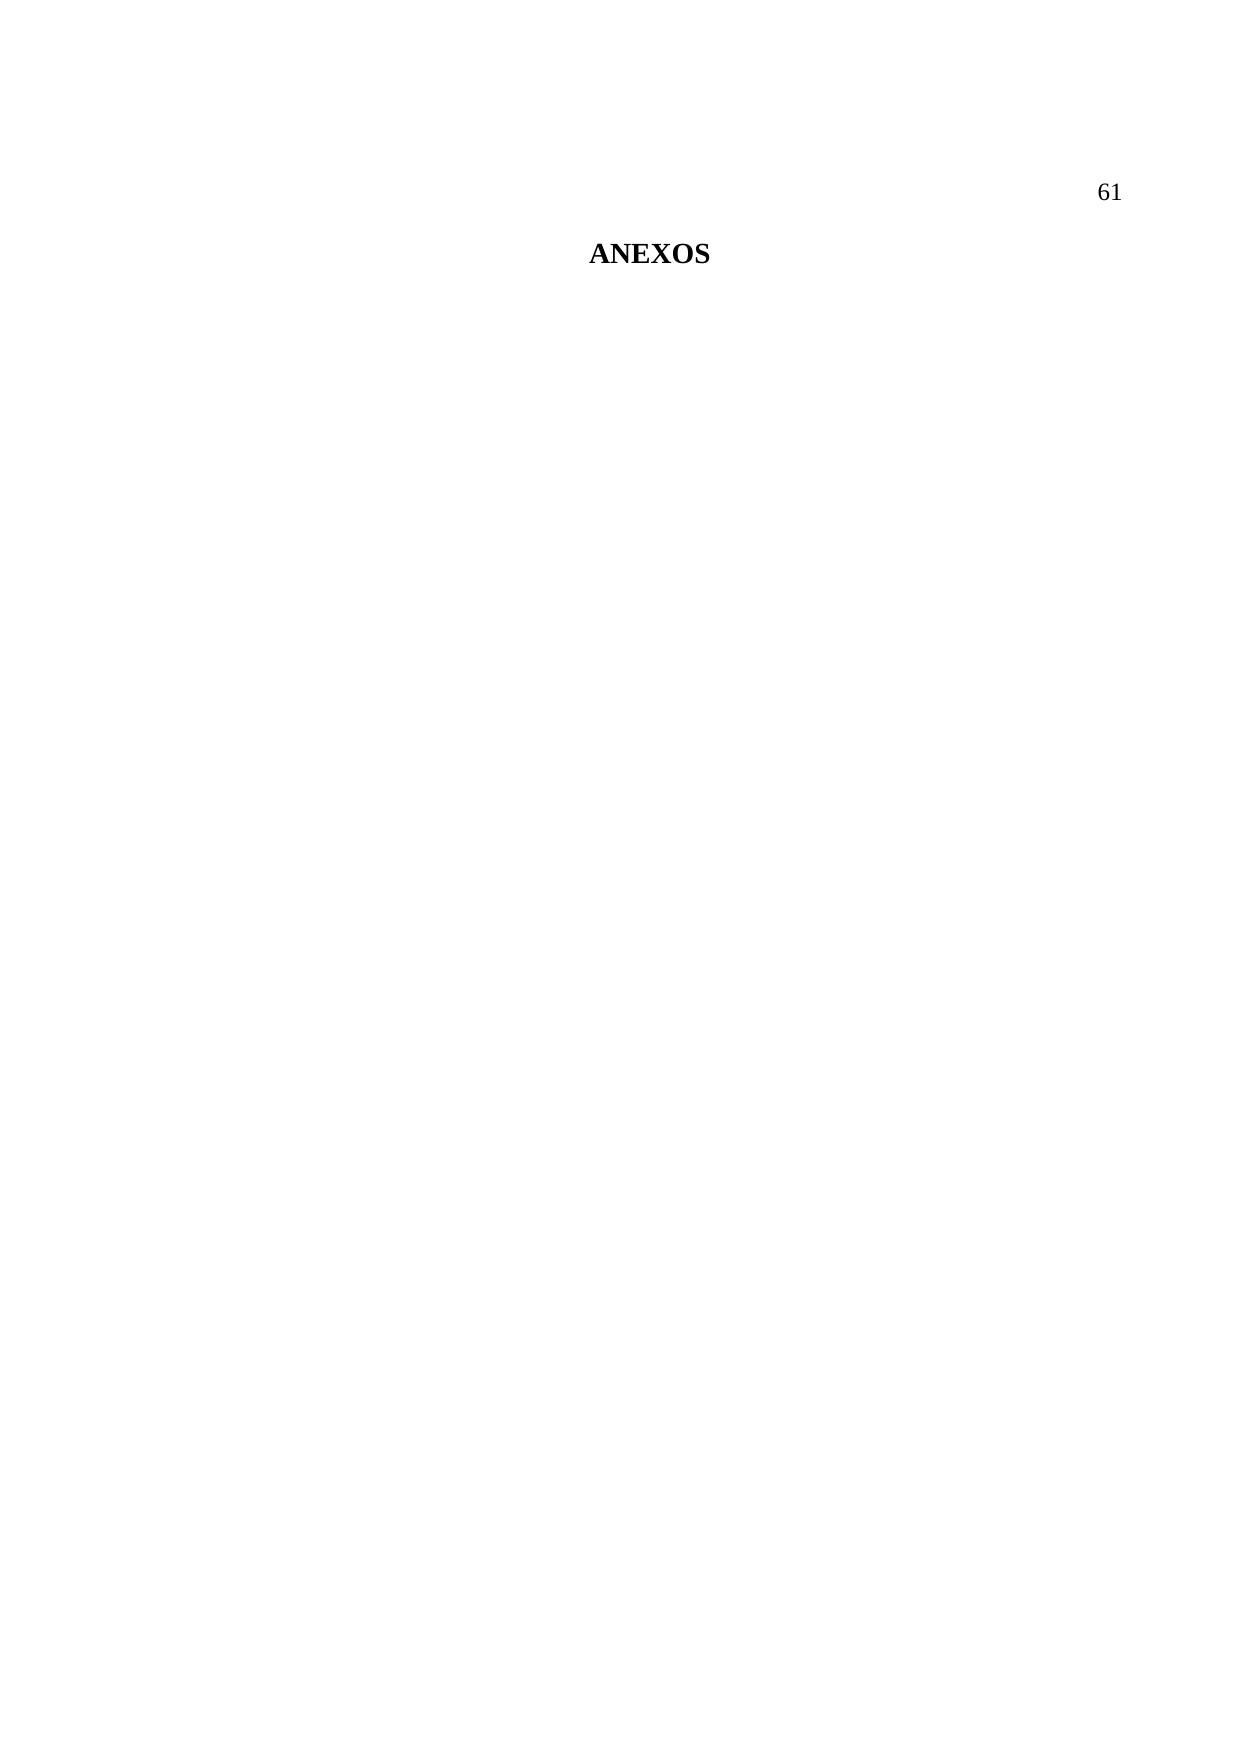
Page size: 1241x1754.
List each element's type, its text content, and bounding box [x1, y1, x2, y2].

text ANEXOS [177, 236, 1122, 270]
